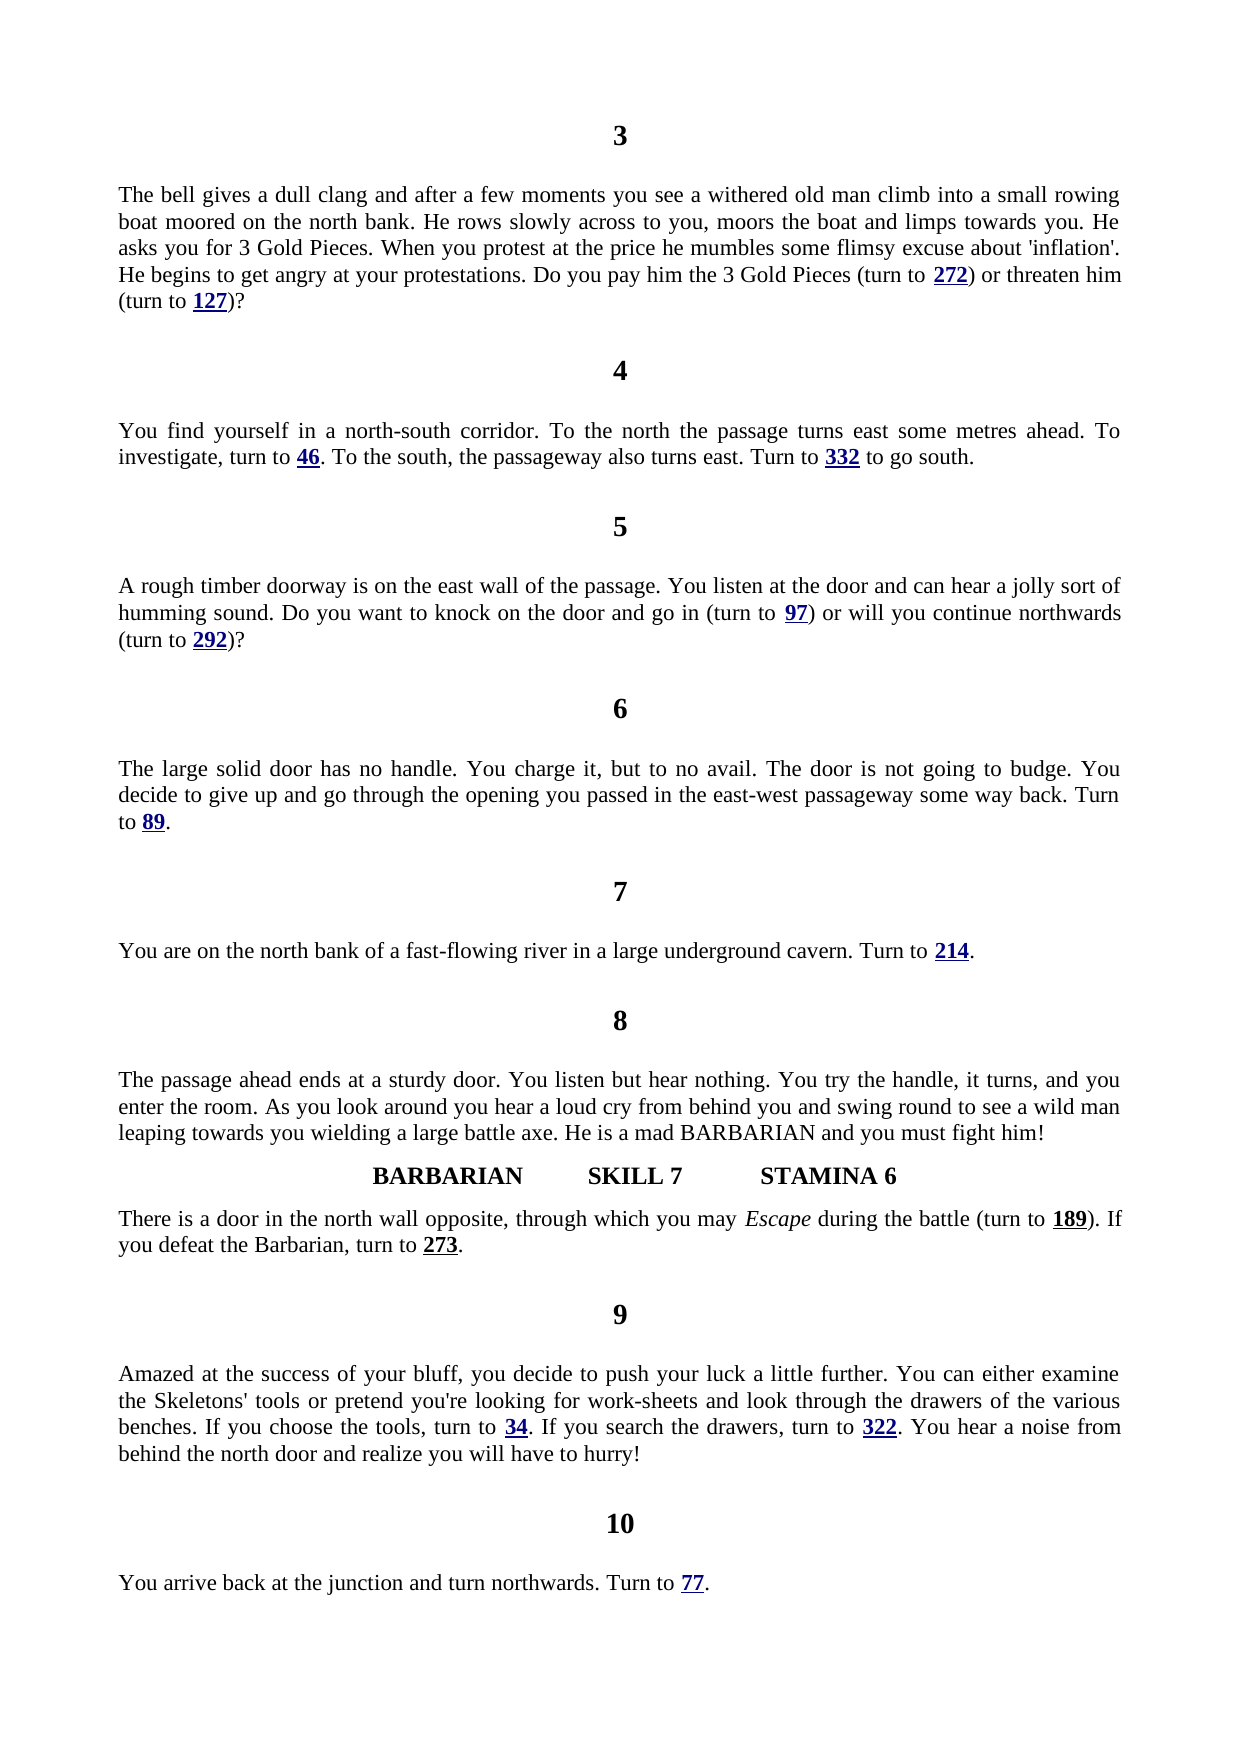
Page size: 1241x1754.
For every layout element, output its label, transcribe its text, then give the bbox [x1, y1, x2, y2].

text BARBARIAN SKILL 7 STAMINA 6 [118, 1161, 1122, 1189]
text You arrive back at the junction and turn northwards. Turn to 77. [118, 1569, 1122, 1596]
subtitle 8 [118, 1003, 1122, 1037]
text You find yourself in a north-south corridor. To the north the passage turns east some metres ahead. To investigate, turn to 46. To the south, the passageway also turns east. Turn to 332 to go south. [118, 417, 1122, 470]
text There is a door in the north wall opposite, through which you may Escape during the battle (turn to 189). If you defeat the Barbarian, turn to 273. [118, 1204, 1122, 1257]
text A rough timber doorway is on the east wall of the passage. You listen at the door and can hear a jolly sort of humming sound. Do you want to knock on the door and go in (turn to 97) or will you continue northwards (turn to 292)? [118, 572, 1122, 652]
text The passage ahead ends at a sturdy door. You listen but hear nothing. You try the handle, it turns, and you enter the room. As you look around you hear a loud cry from behind you and swing round to see a wild man leaping towards you wielding a large battle axe. He is a mad BARBARIAN and you must fight him! [118, 1066, 1122, 1146]
subtitle 5 [118, 509, 1122, 543]
subtitle 7 [118, 874, 1122, 907]
subtitle 3 [118, 118, 1122, 152]
subtitle 4 [118, 353, 1122, 387]
text The large solid door has no handle. You charge it, but to no avail. The door is not going to budge. You decide to give up and go through the opening you passed in the east-west passageway some way back. Turn to 89. [118, 754, 1122, 834]
text The bell gives a dull clang and after a few moments you see a withered old man climb into a small rowing boat moored on the north bank. He rows slowly across to you, moors the boat and limps towards you. He asks you for 3 Gold Pieces. When you protest at the price he mumbles some flimsy excuse about 'inflation'. He begins to get angry at your protestations. Do you pay him the 3 Gold Pieces (turn to 272) or threaten him (turn to 127)? [118, 181, 1122, 314]
text Amazed at the success of your bluff, you decide to push your luck a little further. You can either examine the Skeletons' tools or pretend you're looking for work-sheets and look through the drawers of the various benches. If you choose the tools, turn to 34. If you search the drawers, turn to 322. You hear a noise from behind the north door and realize you will have to hurry! [118, 1360, 1122, 1466]
subtitle 10 [118, 1506, 1122, 1539]
subtitle 6 [118, 692, 1122, 725]
subtitle 9 [118, 1297, 1122, 1331]
text You are on the north bank of a fast-flowing river in a large underground cavern. Turn to 214. [118, 937, 1122, 963]
